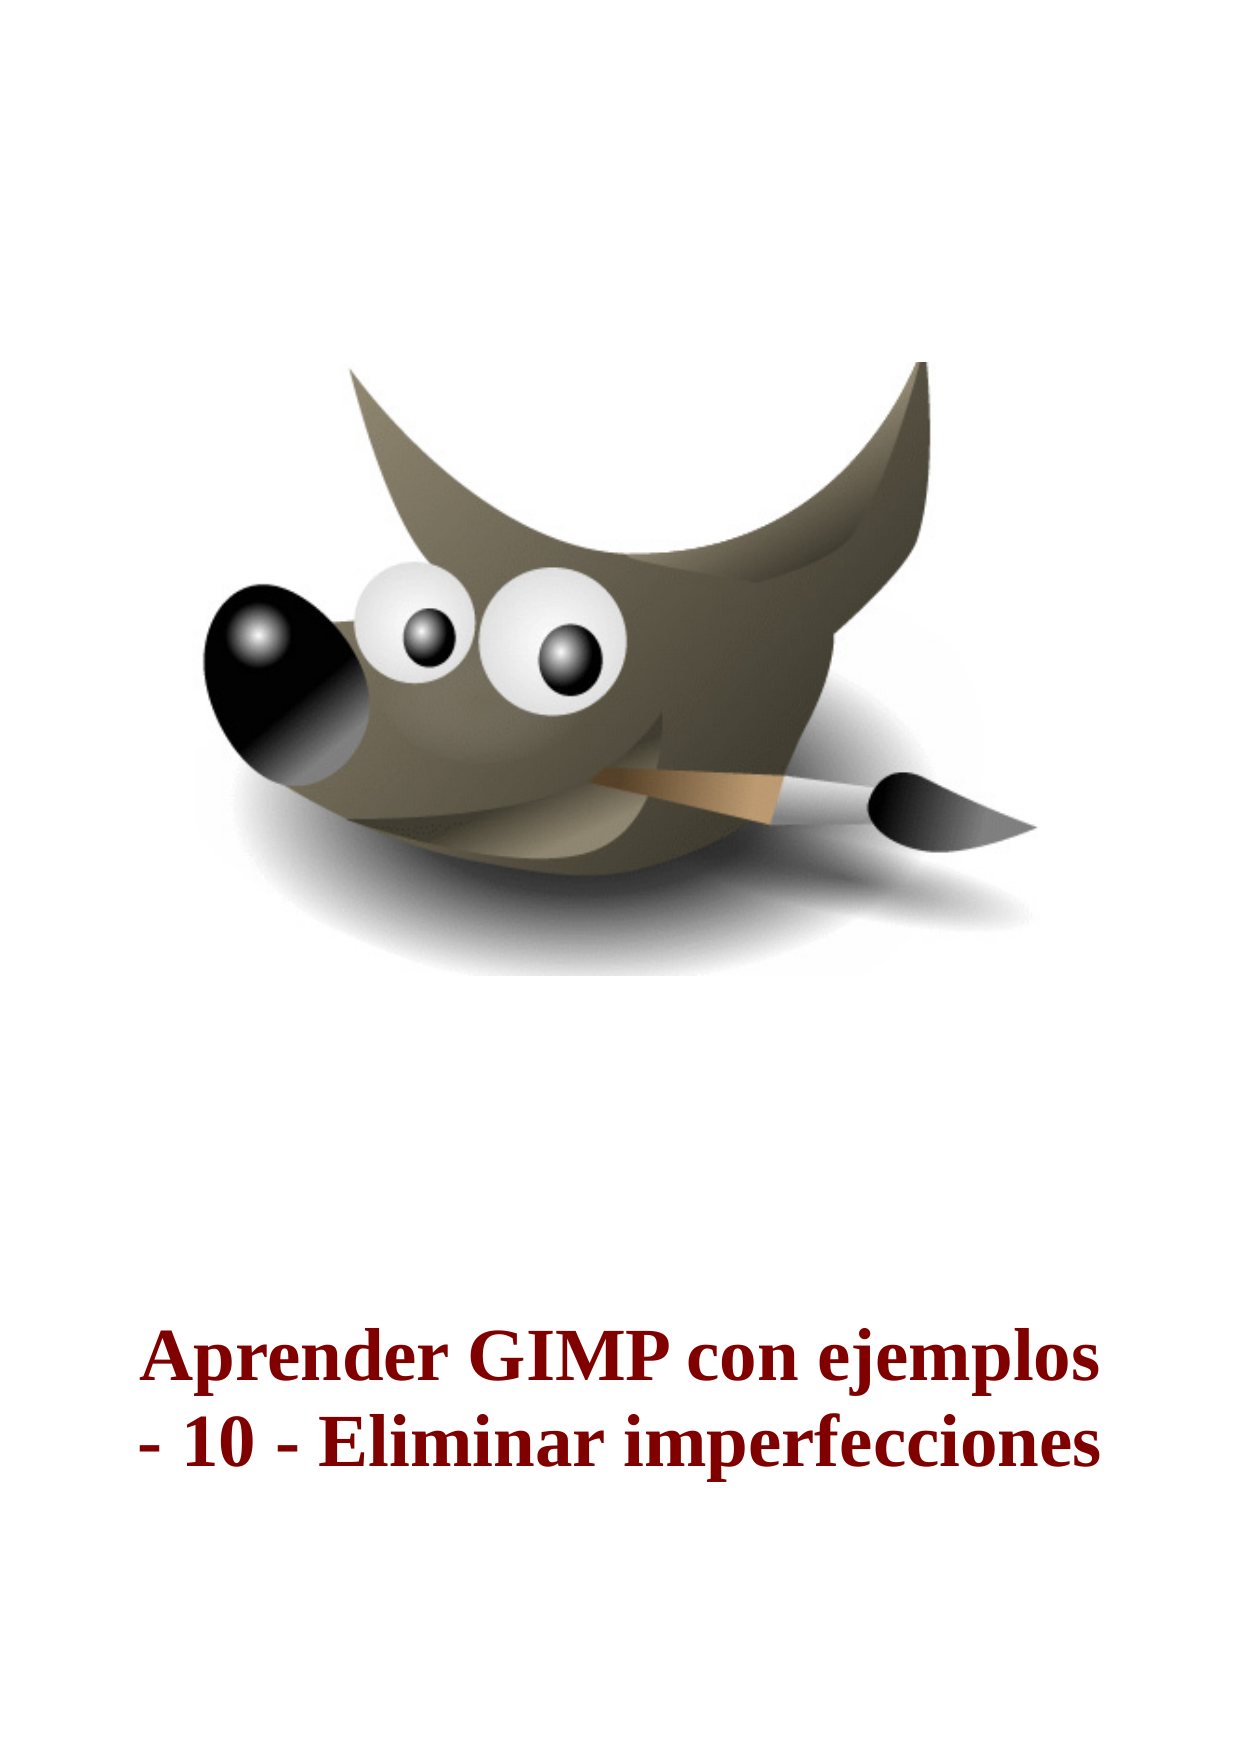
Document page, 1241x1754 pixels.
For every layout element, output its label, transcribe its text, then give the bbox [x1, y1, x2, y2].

picture [118, 362, 1122, 976]
text Aprender GIMP con ejemplos - 10 - Eliminar imperfecciones [118, 1310, 1122, 1483]
